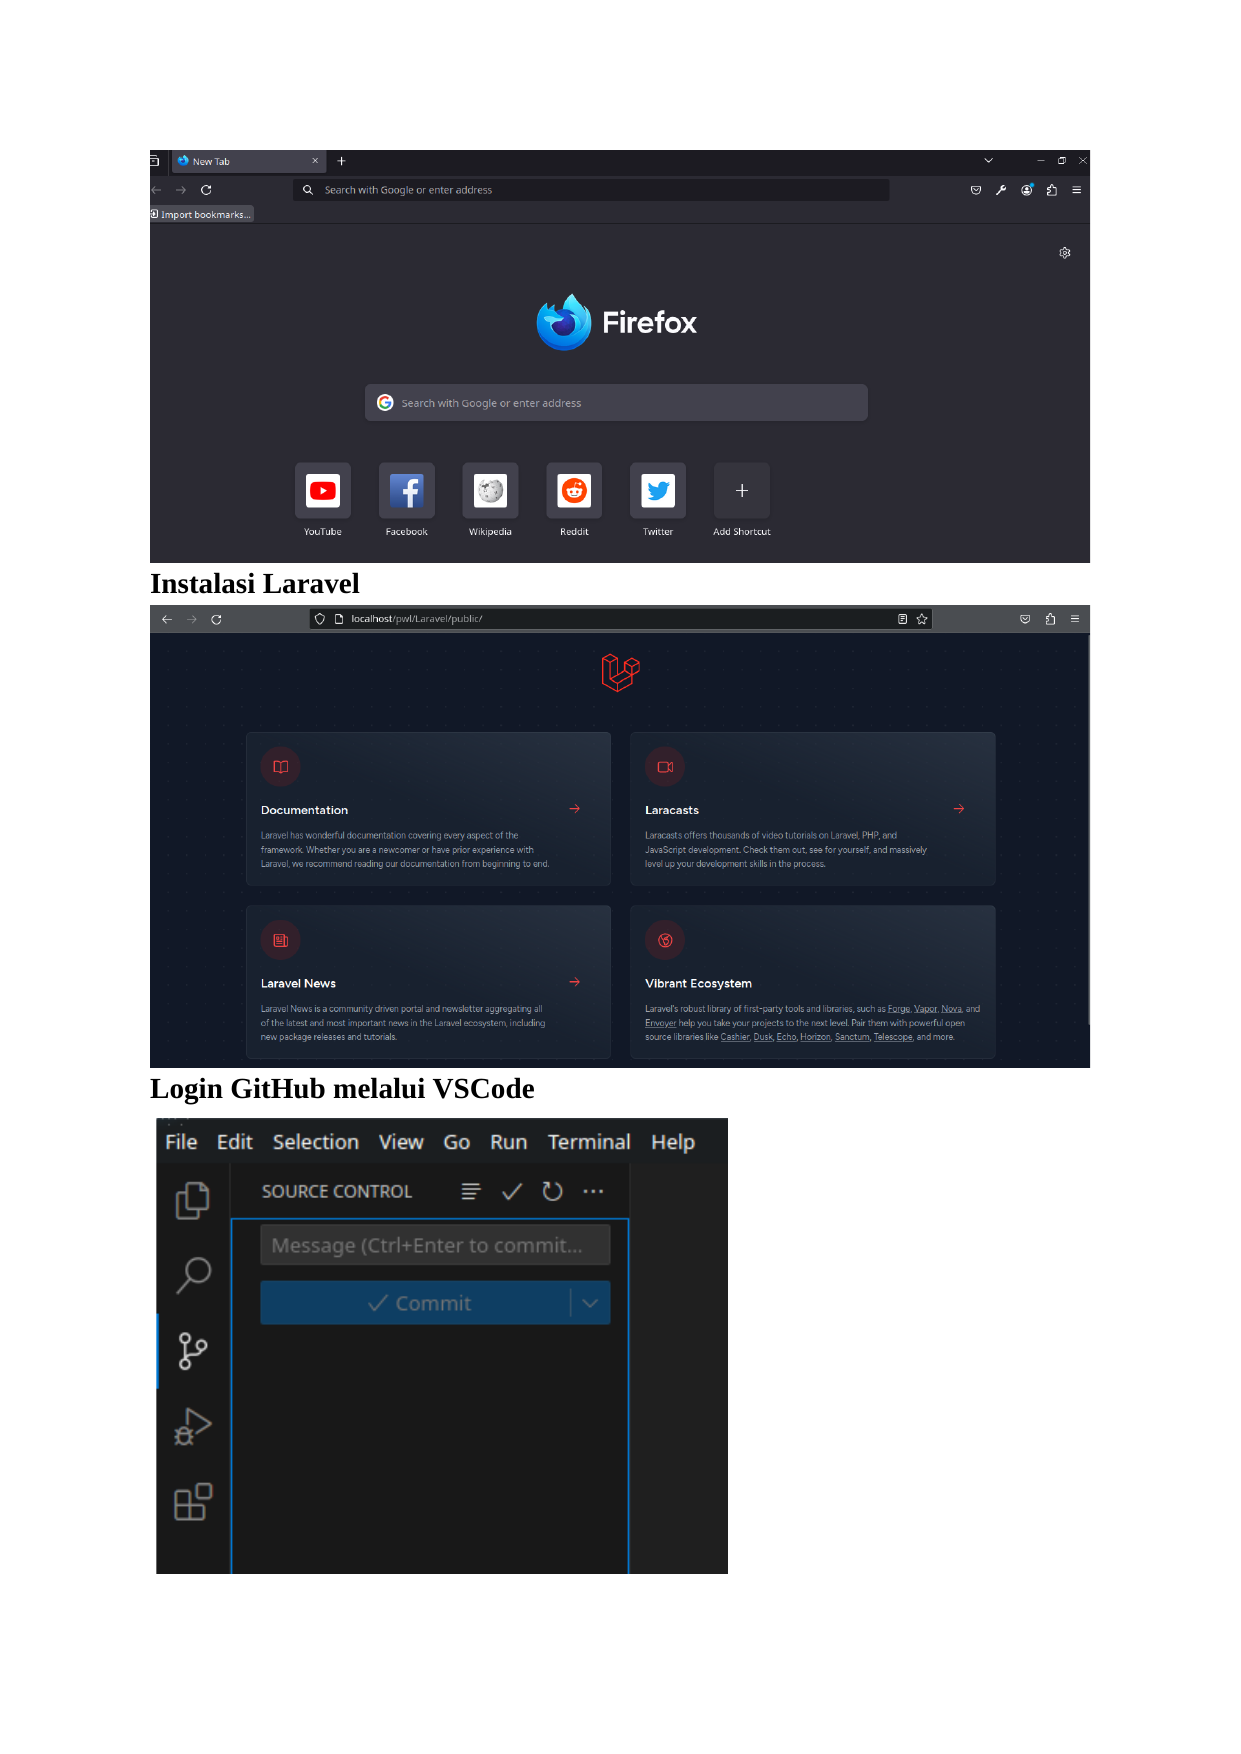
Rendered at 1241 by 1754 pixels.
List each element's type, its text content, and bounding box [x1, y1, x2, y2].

picture [150, 605, 1091, 1068]
text Login GitHub melalui VSCode [150, 1071, 1090, 1105]
text Instalasi Laravel [150, 566, 1090, 600]
picture [156, 1118, 728, 1574]
picture [150, 150, 1091, 563]
